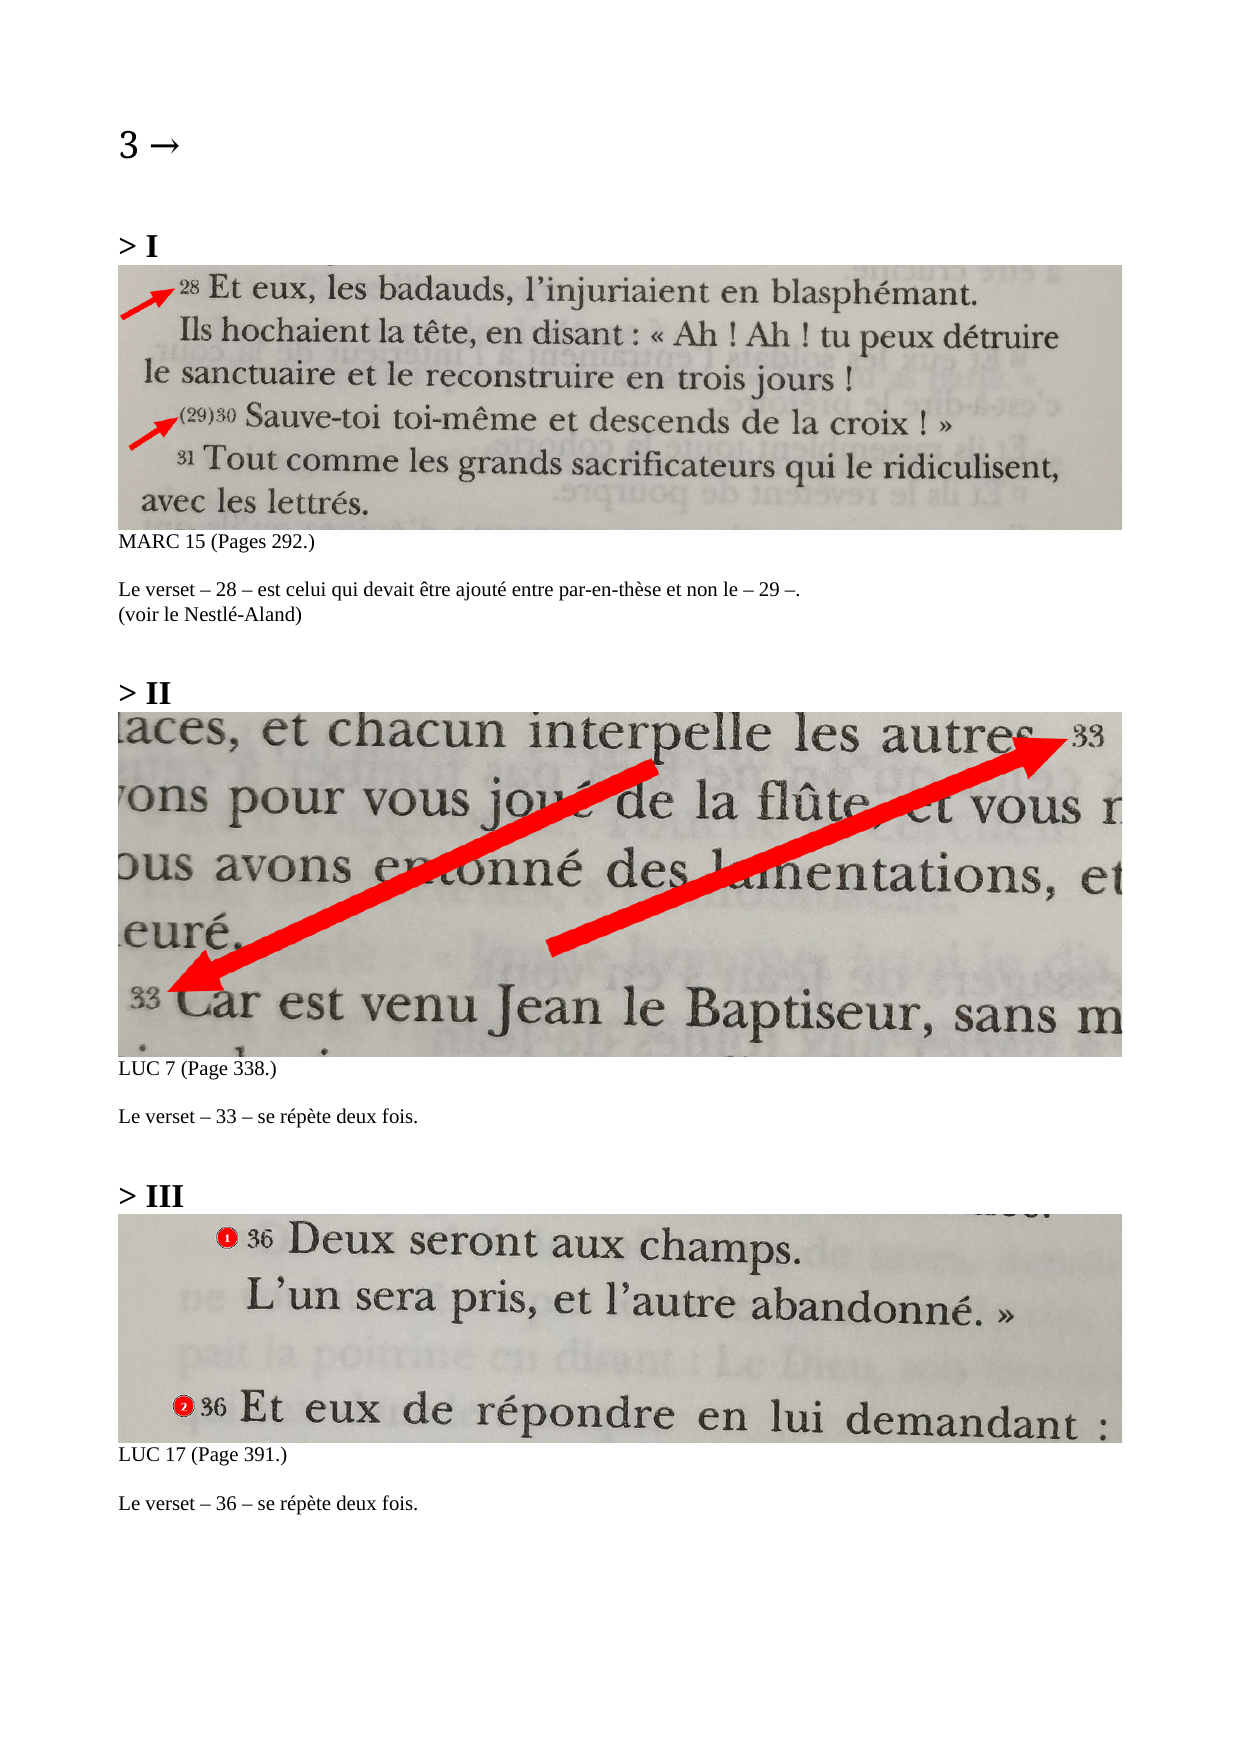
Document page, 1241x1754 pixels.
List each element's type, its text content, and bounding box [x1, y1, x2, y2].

text Le verset – 33 – se répète deux fois. [118, 1104, 1122, 1128]
text > III [118, 1176, 1122, 1214]
text 3 → [118, 118, 1122, 169]
text LUC 7 (Page 338.) [118, 1057, 1122, 1080]
text (voir le Nestlé-Aland) [118, 601, 1122, 626]
text > I [118, 227, 1122, 265]
text MARC 15 (Pages 292.) [118, 530, 1122, 553]
picture [118, 1214, 1123, 1443]
picture [118, 712, 1123, 1057]
text Le verset – 36 – se répète deux fois. [118, 1491, 1122, 1514]
picture [118, 265, 1123, 530]
text Le verset – 28 – est celui qui devait être ajouté entre par-en-thèse et non le – 29 –. [118, 577, 1122, 601]
text > II [118, 674, 1122, 712]
text LUC 17 (Page 391.) [118, 1443, 1122, 1466]
